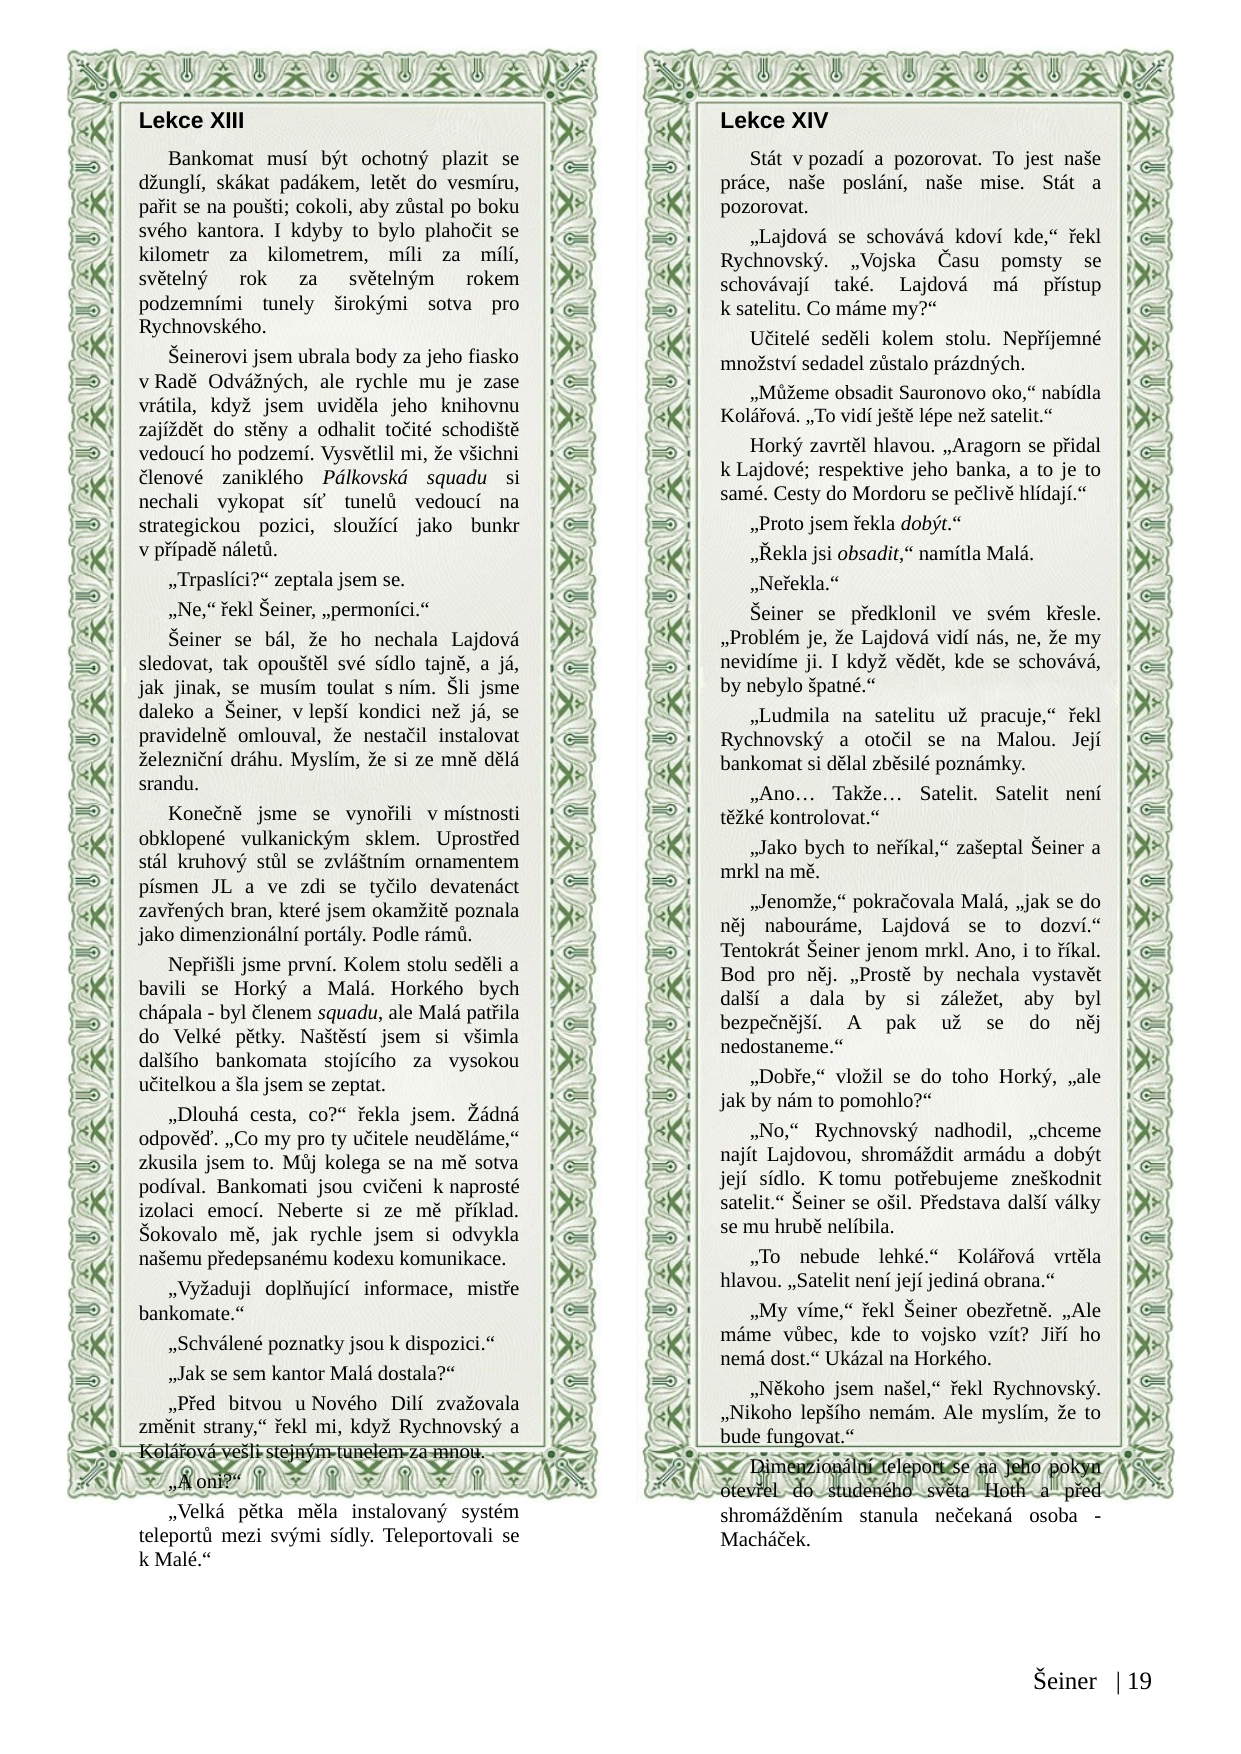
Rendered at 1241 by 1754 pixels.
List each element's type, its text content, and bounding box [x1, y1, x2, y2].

table_cell [525, 419, 714, 1157]
table_cell Lekce XIV Stát v pozadí a pozorovat. To jest naše práce, naše poslání, naše mise. Stát a pozorovat. „Lajdová se schovává kdoví kde,“ řekl Rychnovský. „Vojska Času pomsty se schovávají také. Lajdová má přístup k satelitu. Co máme my?“ Učitelé seděli kolem stolu. Nepříjemné množství sedadel zůstalo prázdných. „Můžeme obsadit Sauronovo oko,“ nabídla Kolářová. „To vidí ještě lépe než satelit.“ Horký zavrtěl hlavou. „Aragorn se přidal k Lajdové; respektive jeho banka, a to je to samé. Cesty do Mordoru se pečlivě hlídají.“ „Proto jsem řekla dobýt.“ „Řekla jsi obsadit,“ namítla Malá. „Neřekla.“ Šeiner se předklonil ve svém křesle. „Problém je, že Lajdová vidí nás, ne, že my nevidíme ji. I když vědět, kde se schovává, by nebylo špatné.“ „Ludmila na satelitu už pracuje,“ řekl Rychnovský a otočil se na Malou. Její bankomat si dělal zběsilé poznámky. „Ano… Takže… Satelit. Satelit není těžké kontrolovat.“ „Jako bych to neříkal,“ zašeptal Šeiner a mrkl na mě. „Jenomže,“ pokračovala Malá, „jak se do něj nabouráme, Lajdová se to dozví.“ Tentokrát Šeiner jenom mrkl. Ano, i to říkal. Bod pro něj. „Prostě by nechala vystavět další a dala by si záležet, aby byl bezpečnější. A pak už se do něj nedostaneme.“ „Dobře,“ vložil se do toho Horký, „ale jak by nám to pomohlo?“ „No,“ Rychnovský nadhodil, „chceme najít Lajdovou, shromáždit armádu a dobýt její sídlo. K tomu potřebujeme zneškodnit satelit.“ Šeiner se ošil. Představa další války se mu hrubě nelíbila. „To nebude lehké.“ Kolářová vrtěla hlavou. „Satelit není její jediná obrana.“ „My víme,“ řekl Šeiner obezřetně. „Ale máme vůbec, kde to vojsko vzít? Jiří ho nemá dost.“ Ukázal na Horkého. „Někoho jsem našel,“ řekl Rychnovský. „Nikoho lepšího nemám. Ale myslím, že to bude fungovat.“ Dimenzionální teleport se na jeho pokyn otevřel do studeného světa Hoth a před shromážděním stanula nečekaná osoba - Macháček. [714, 419, 1107, 1157]
table_cell [89, 419, 133, 1157]
table_cell Lekce XIII Bankomat musí být ochotný plazit se džunglí, skákat padákem, letět do vesmíru, pařit se na poušti; cokoli, aby zůstal po boku svého kantora. I kdyby to bylo plahočit se kilometr za kilometrem, míli za mílí, světelný rok za světelným rokem podzemními tunely širokými sotva pro Rychnovského. Šeinerovi jsem ubrala body za jeho fiasko v Radě Odvážných, ale rychle mu je zase vrátila, když jsem uviděla jeho knihovnu zajíždět do stěny a odhalit točité schodiště vedoucí ho podzemí. Vysvětlil mi, že všichni členové zaniklého Pálkovská squadu si nechali vykopat síť tunelů vedoucí na strategickou pozici, sloužící jako bunkr v případě náletů. „Trpaslíci?“ zeptala jsem se. „Ne,“ řekl Šeiner, „permoníci.“ Šeiner se bál, že ho nechala Lajdová sledovat, tak opouštěl své sídlo tajně, a já, jak jinak, se musím toulat s ním. Šli jsme daleko a Šeiner, v lepší kondici než já, se pravidelně omlouval, že nestačil instalovat železniční dráhu. Myslím, že si ze mně dělá srandu. Konečně jsme se vynořili v místnosti obklopené vulkanickým sklem. Uprostřed stál kruhový stůl se zvláštním ornamentem písmen JL a ve zdi se tyčilo devatenáct zavřených bran, které jsem okamžitě poznala jako dimenzionální portály. Podle rámů. Nepřišli jsme první. Kolem stolu seděli a bavili se Horký a Malá. Horkého bych chápala - byl členem squadu, ale Malá patřila do Velké pětky. Naštěstí jsem si všimla dalšího bankomata stojícího za vysokou učitelkou a šla jsem se zeptat. „Dlouhá cesta, co?“ řekla jsem. Žádná odpověď. „Co my pro ty učitele neuděláme,“ zkusila jsem to. Můj kolega se na mě sotva podíval. Bankomati jsou cvičeni k naprosté izolaci emocí. Neberte si ze mě příklad. Šokovalo mě, jak rychle jsem si odvykla našemu předepsanému kodexu komunikace. „Vyžaduji doplňující informace, mistře bankomate.“ „Schválené poznatky jsou k dispozici.“ „Jak se sem kantor Malá dostala?“ „Před bitvou u Nového Dilí zvažovala změnit strany,“ řekl mi, když Rychnovský a Kolářová vešli stejným tunelem za mnou. „A oni?“ „Velká pětka měla instalovaný systém teleportů mezi svými sídly. Teleportovali se k Malé.“ [133, 419, 525, 1157]
table_cell [89, 1536, 133, 1582]
table_cell [1107, 419, 1152, 1157]
table_cell [1107, 1536, 1152, 1582]
picture [0, 1157, 1241, 1536]
picture [0, 0, 1241, 419]
table_cell [525, 1536, 714, 1582]
